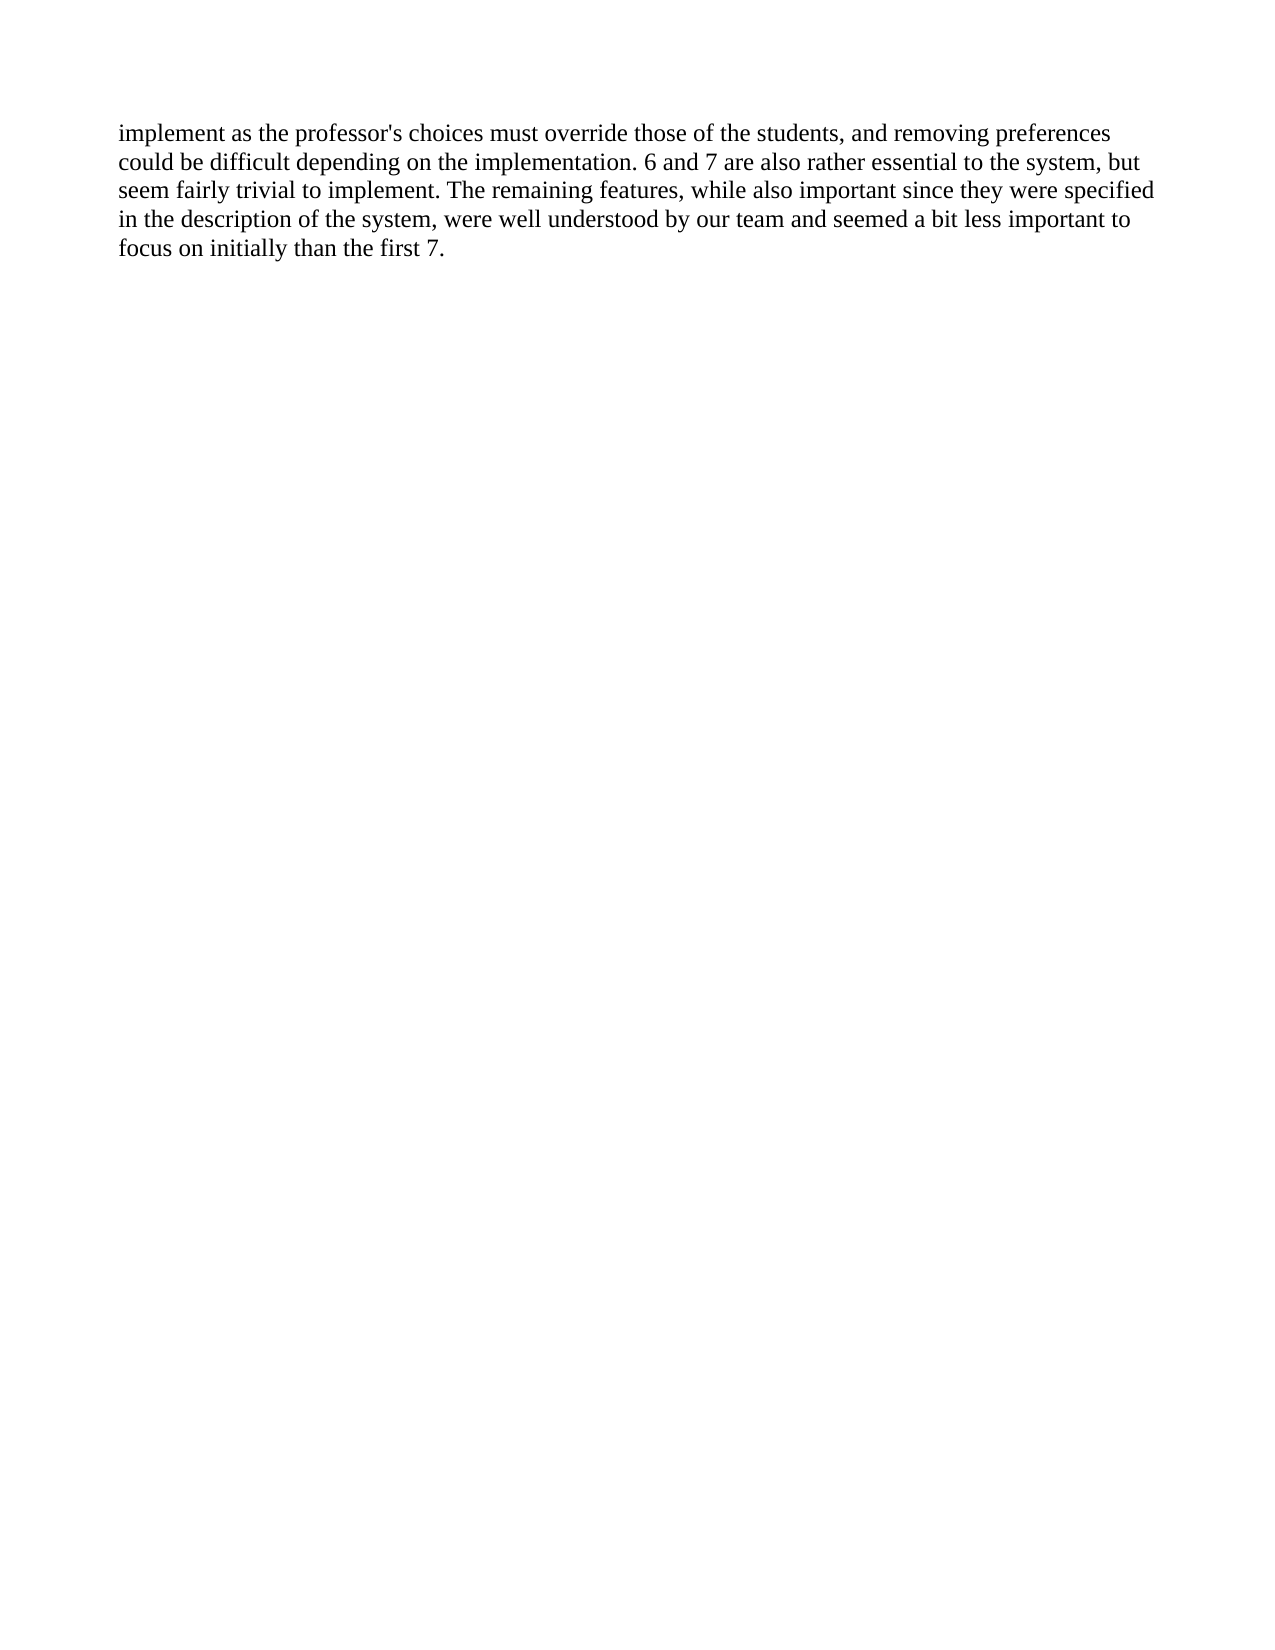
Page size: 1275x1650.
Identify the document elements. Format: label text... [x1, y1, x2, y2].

text implement as the professor's choices must override those of the students, and removing preferences could be difficult depending on the implementation. 6 and 7 are also rather essential to the system, but seem fairly trivial to implement. The remaining features, while also important since they were specified in the description of the system, were well understood by our team and seemed a bit less important to focus on initially than the first 7. [118, 118, 1157, 262]
